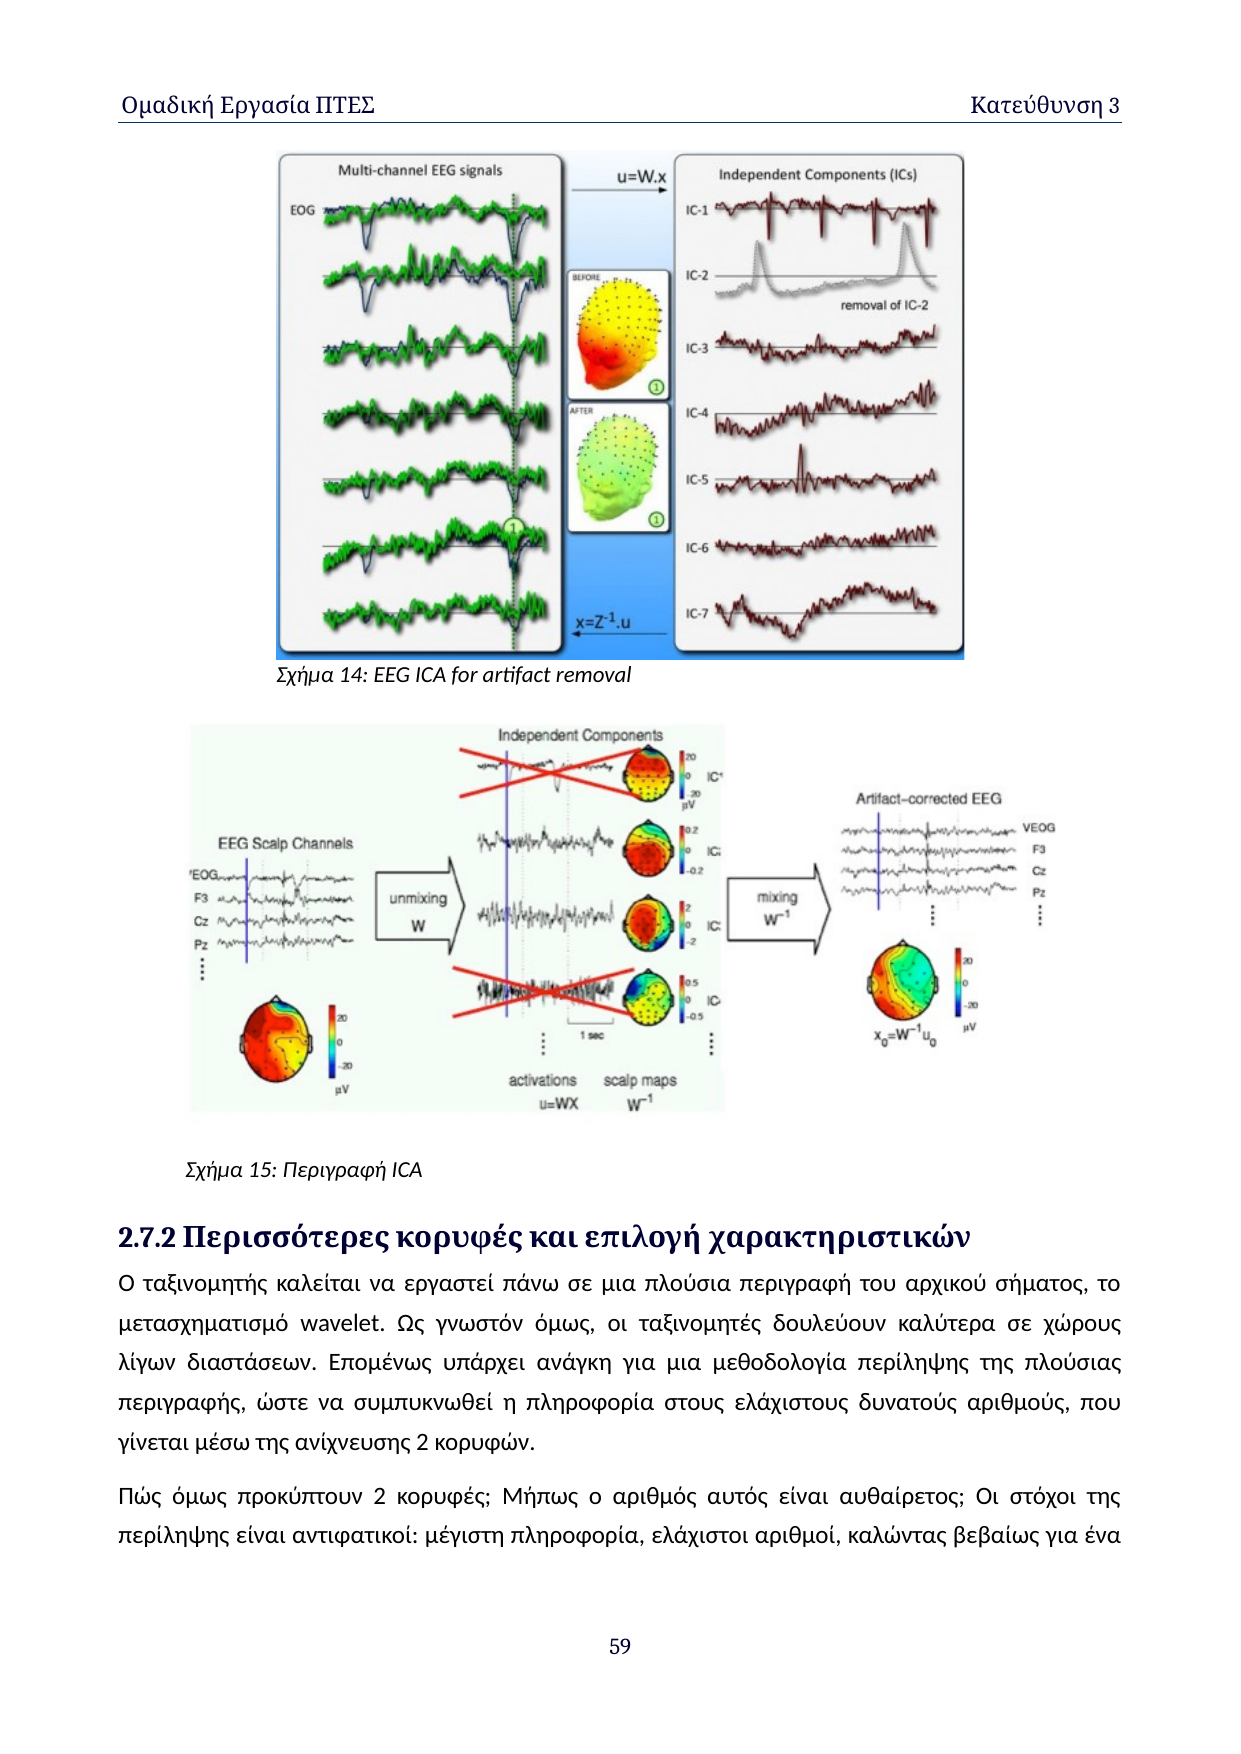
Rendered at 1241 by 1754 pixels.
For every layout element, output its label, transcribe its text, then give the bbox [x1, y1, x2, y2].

text Σχήμα 15: EEG ICA for artifact removal [276, 660, 964, 688]
text Ο ταξινομητής καλείται να εργαστεί πάνω σε μια πλούσια περιγραφή του αρχικού σήματος, το μετασχηματισμό wavelet. Ως γνωστόν όμως, οι ταξινομητές δουλεύουν καλύτερα σε χώρους λίγων διαστάσεων. Επομένως υπάρχει ανάγκη για μια μεθοδολογία περίληψης της πλούσιας περιγραφής, ώστε να συμπυκνωθεί η πληροφορία στους ελάχιστους δυνατούς αριθμούς, που γίνεται μέσω της ανίχνευσης 2 κορυφών. [118, 1267, 1122, 1456]
picture [276, 150, 965, 660]
text Πώς όμως προκύπτουν 2 κορυφές; Μήπως ο αριθμός αυτός είναι αυθαίρετος; Οι στόχοι της περίληψης είναι αντιφατικοί: μέγιστη πληροφορία, ελάχιστοι αριθμοί, καλώντας βεβαίως για ένα [118, 1480, 1122, 1550]
text Σχήμα 16: Περιγραφή ICA [185, 1155, 1055, 1183]
picture [185, 723, 1056, 1155]
subtitle Περισσότερες κορυφές και επιλογή χαρακτηριστικών [118, 1221, 1122, 1255]
